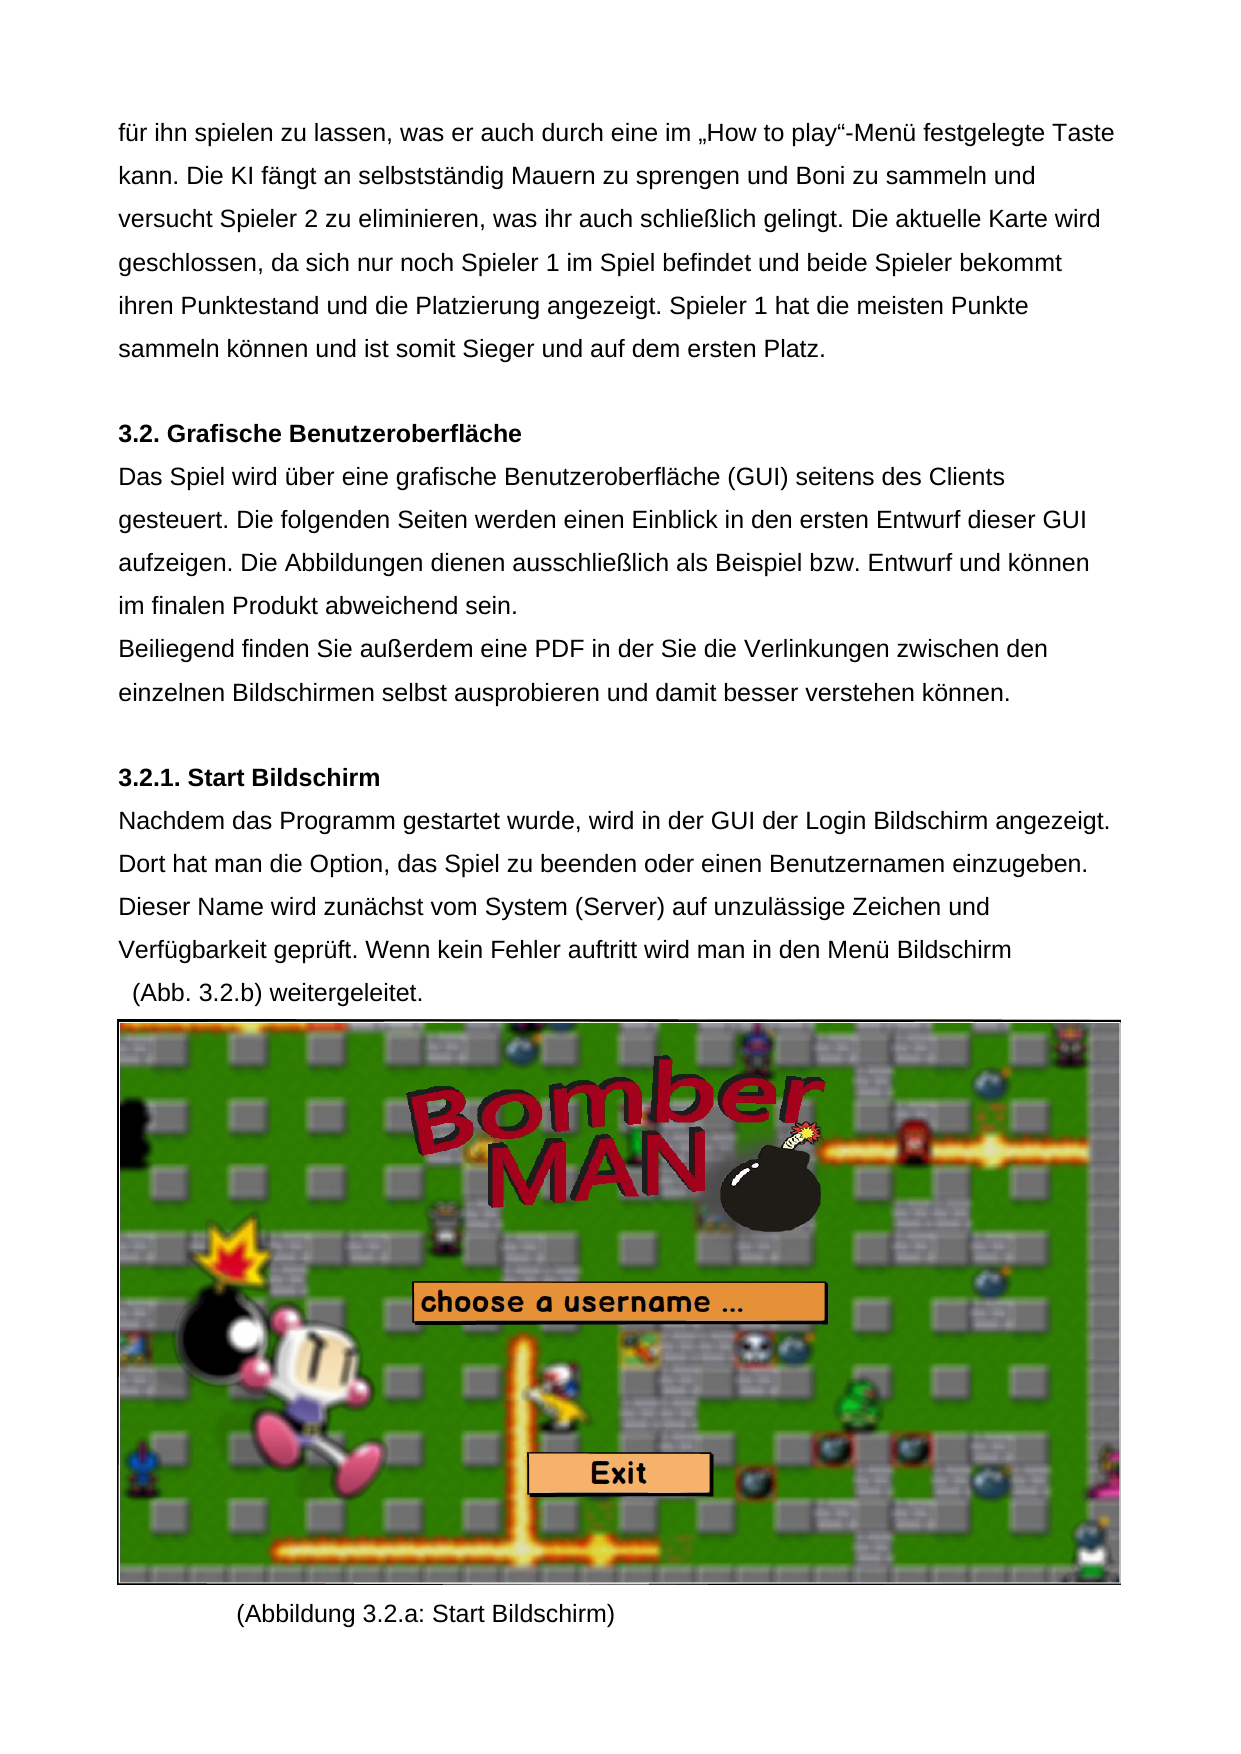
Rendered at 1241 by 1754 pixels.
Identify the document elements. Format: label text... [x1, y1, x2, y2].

text Beiliegend finden Sie außerdem eine PDF in der Sie die Verlinkungen zwischen den einzelnen Bildschirmen selbst ausprobieren und damit besser verstehen können. [118, 634, 1122, 706]
text (Abbildung 3.2.a: Start Bildschirm) [118, 1021, 1122, 1627]
text Das Spiel wird über eine grafische Benutzeroberfläche (GUI) seitens des Clients gesteuert. Die folgenden Seiten werden einen Einblick in den ersten Entwurf dieser GUI aufzeigen. Die Abbildungen dienen ausschließlich als Beispiel bzw. Entwurf und können im finalen Produkt abweichend sein. [118, 462, 1122, 620]
text 3.2.1. Start Bildschirm [118, 763, 1122, 791]
text (Abb. 3.2.b) weitergeleitet. [118, 978, 1122, 1007]
text für ihn spielen zu lassen, was er auch durch eine im „How to play“-Menü festgelegte Taste kann. Die KI fängt an selbstständig Mauern zu sprengen und Boni zu sammeln und versucht Spieler 2 zu eliminieren, was ihr auch schließlich gelingt. Die aktuelle Karte wird geschlossen, da sich nur noch Spieler 1 im Spiel befindet und beide Spieler bekommt ihren Punktestand und die Platzierung angezeigt. Spieler 1 hat die meisten Punkte sammeln können und ist somit Sieger und auf dem ersten Platz. [118, 118, 1122, 362]
text Nachdem das Programm gestartet wurde, wird in der GUI der Login Bildschirm angezeigt. Dort hat man die Option, das Spiel zu beenden oder einen Benutzernamen einzugeben. Dieser Name wird zunächst vom System (Server) auf unzulässige Zeichen und Verfügbarkeit geprüft. Wenn kein Fehler auftritt wird man in den Menü Bildschirm [118, 806, 1122, 964]
text 3.2. Grafische Benutzeroberfläche [118, 419, 1122, 448]
